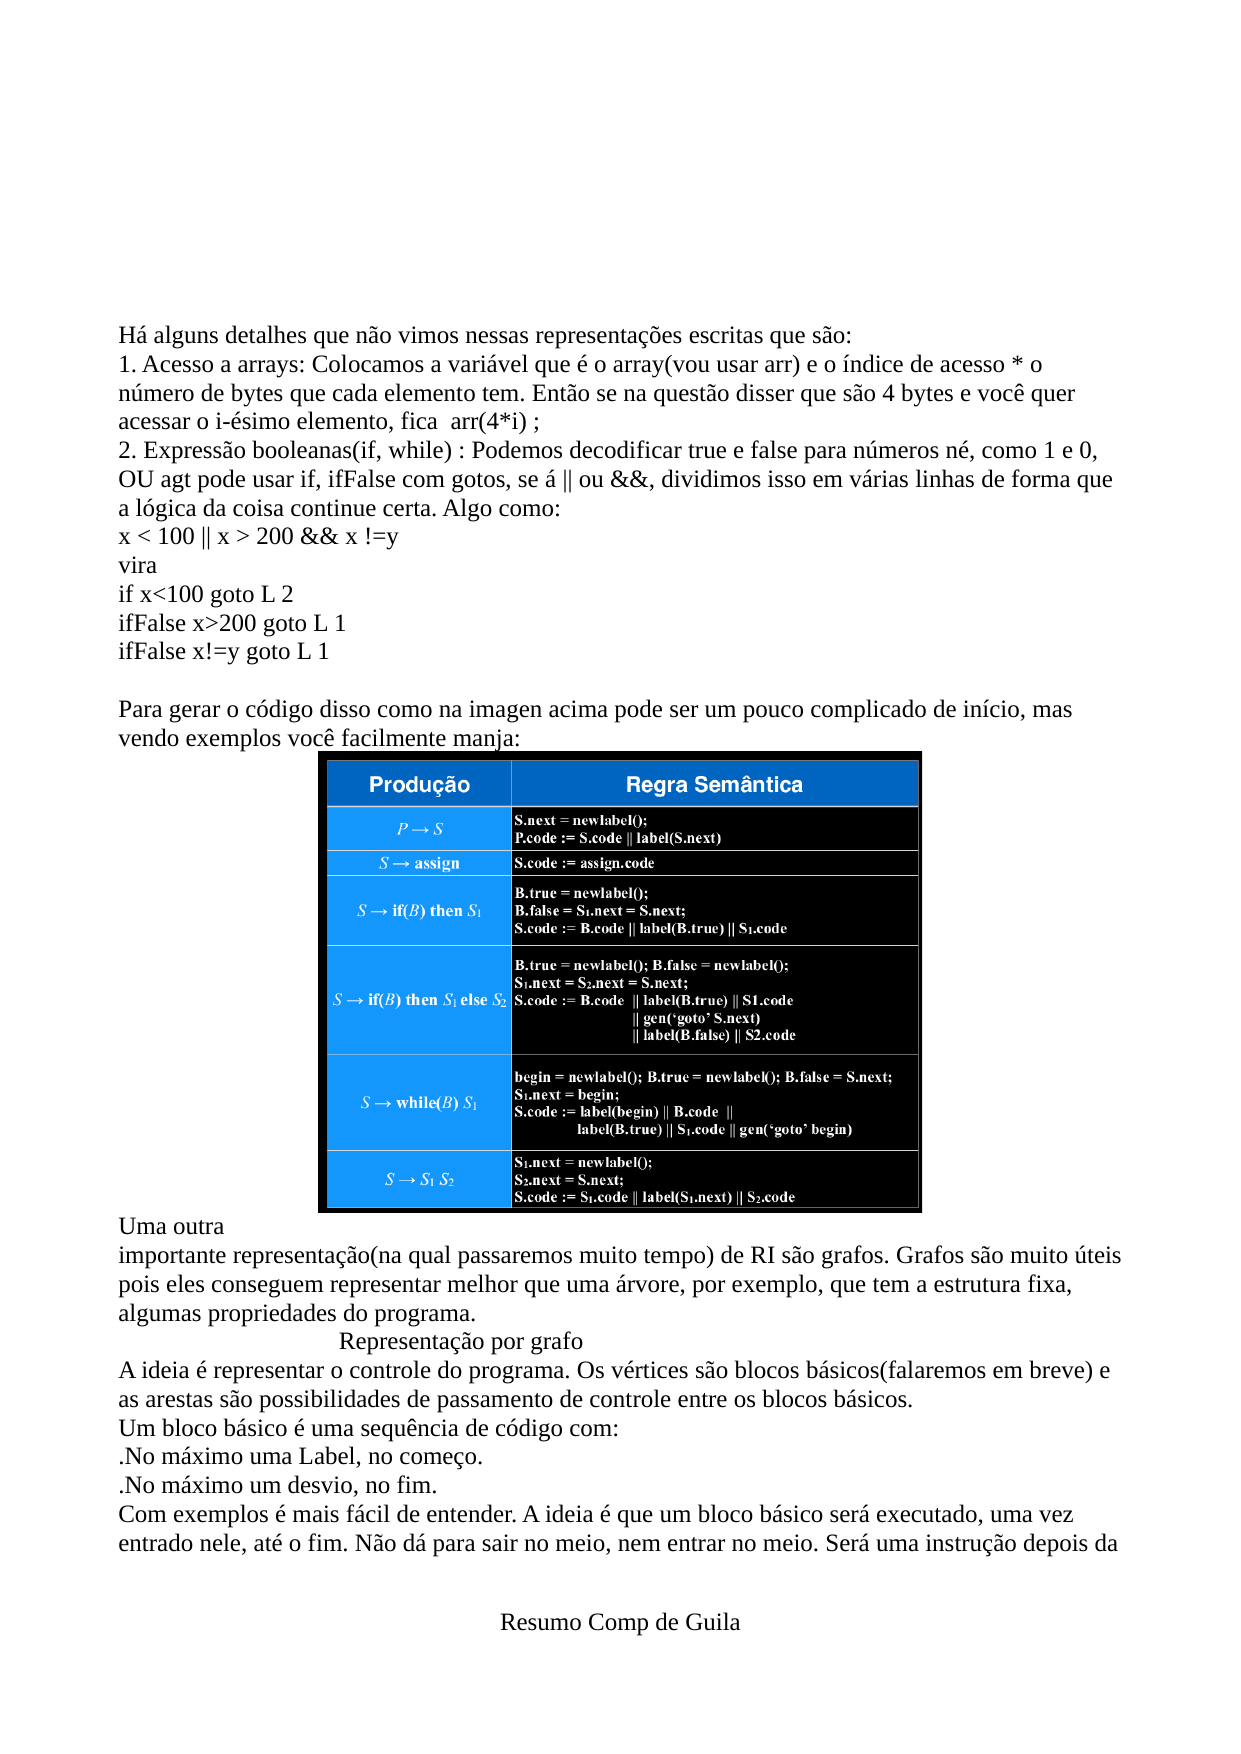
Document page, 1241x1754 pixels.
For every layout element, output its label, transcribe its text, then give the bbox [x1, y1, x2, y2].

text vira [118, 550, 1122, 579]
text .No máximo uma Label, no começo. [118, 1441, 1122, 1470]
text 2. Expressão booleanas(if, while) : Podemos decodificar true e false para números né, como 1 e 0, OU agt pode usar if, ifFalse com gotos, se á || ou &&, dividimos isso em várias linhas de forma que a lógica da coisa continue certa. Algo como: [118, 435, 1122, 521]
text ifFalse x>200 goto L 1 [118, 608, 1122, 636]
picture [318, 751, 923, 1213]
text Representação por grafo [118, 1326, 1122, 1355]
text Há alguns detalhes que não vimos nessas representações escritas que são: [118, 320, 1122, 349]
text Um bloco básico é uma sequência de código com: [118, 1413, 1122, 1441]
text .No máximo um desvio, no fim. [118, 1470, 1122, 1499]
text Uma outra importante representação(na qual passaremos muito tempo) de RI são grafos. Grafos são muito úteis pois eles conseguem representar melhor que uma árvore, por exemplo, que tem a estrutura fixa, algumas propriedades do programa. [118, 1211, 1122, 1326]
text Para gerar o código disso como na imagen acima pode ser um pouco complicado de início, mas vendo exemplos você facilmente manja: [118, 694, 1122, 751]
text A ideia é representar o controle do programa. Os vértices são blocos básicos(falaremos em breve) e as arestas são possibilidades de passamento de controle entre os blocos básicos. [118, 1355, 1122, 1413]
text ifFalse x!=y goto L 1 [118, 636, 1122, 665]
text Com exemplos é mais fácil de entender. A ideia é que um bloco básico será executado, uma vez entrado nele, até o fim. Não dá para sair no meio, nem entrar no meio. Será uma instrução depois da [118, 1499, 1122, 1556]
text if x<100 goto L 2 [118, 579, 1122, 608]
text x < 100 || x > 200 && x !=y [118, 521, 1122, 550]
text 1. Acesso a arrays: Colocamos a variável que é o array(vou usar arr) e o índice de acesso * o número de bytes que cada elemento tem. Então se na questão disser que são 4 bytes e você quer acessar o i-ésimo elemento, fica arr(4*i) ; [118, 349, 1122, 435]
